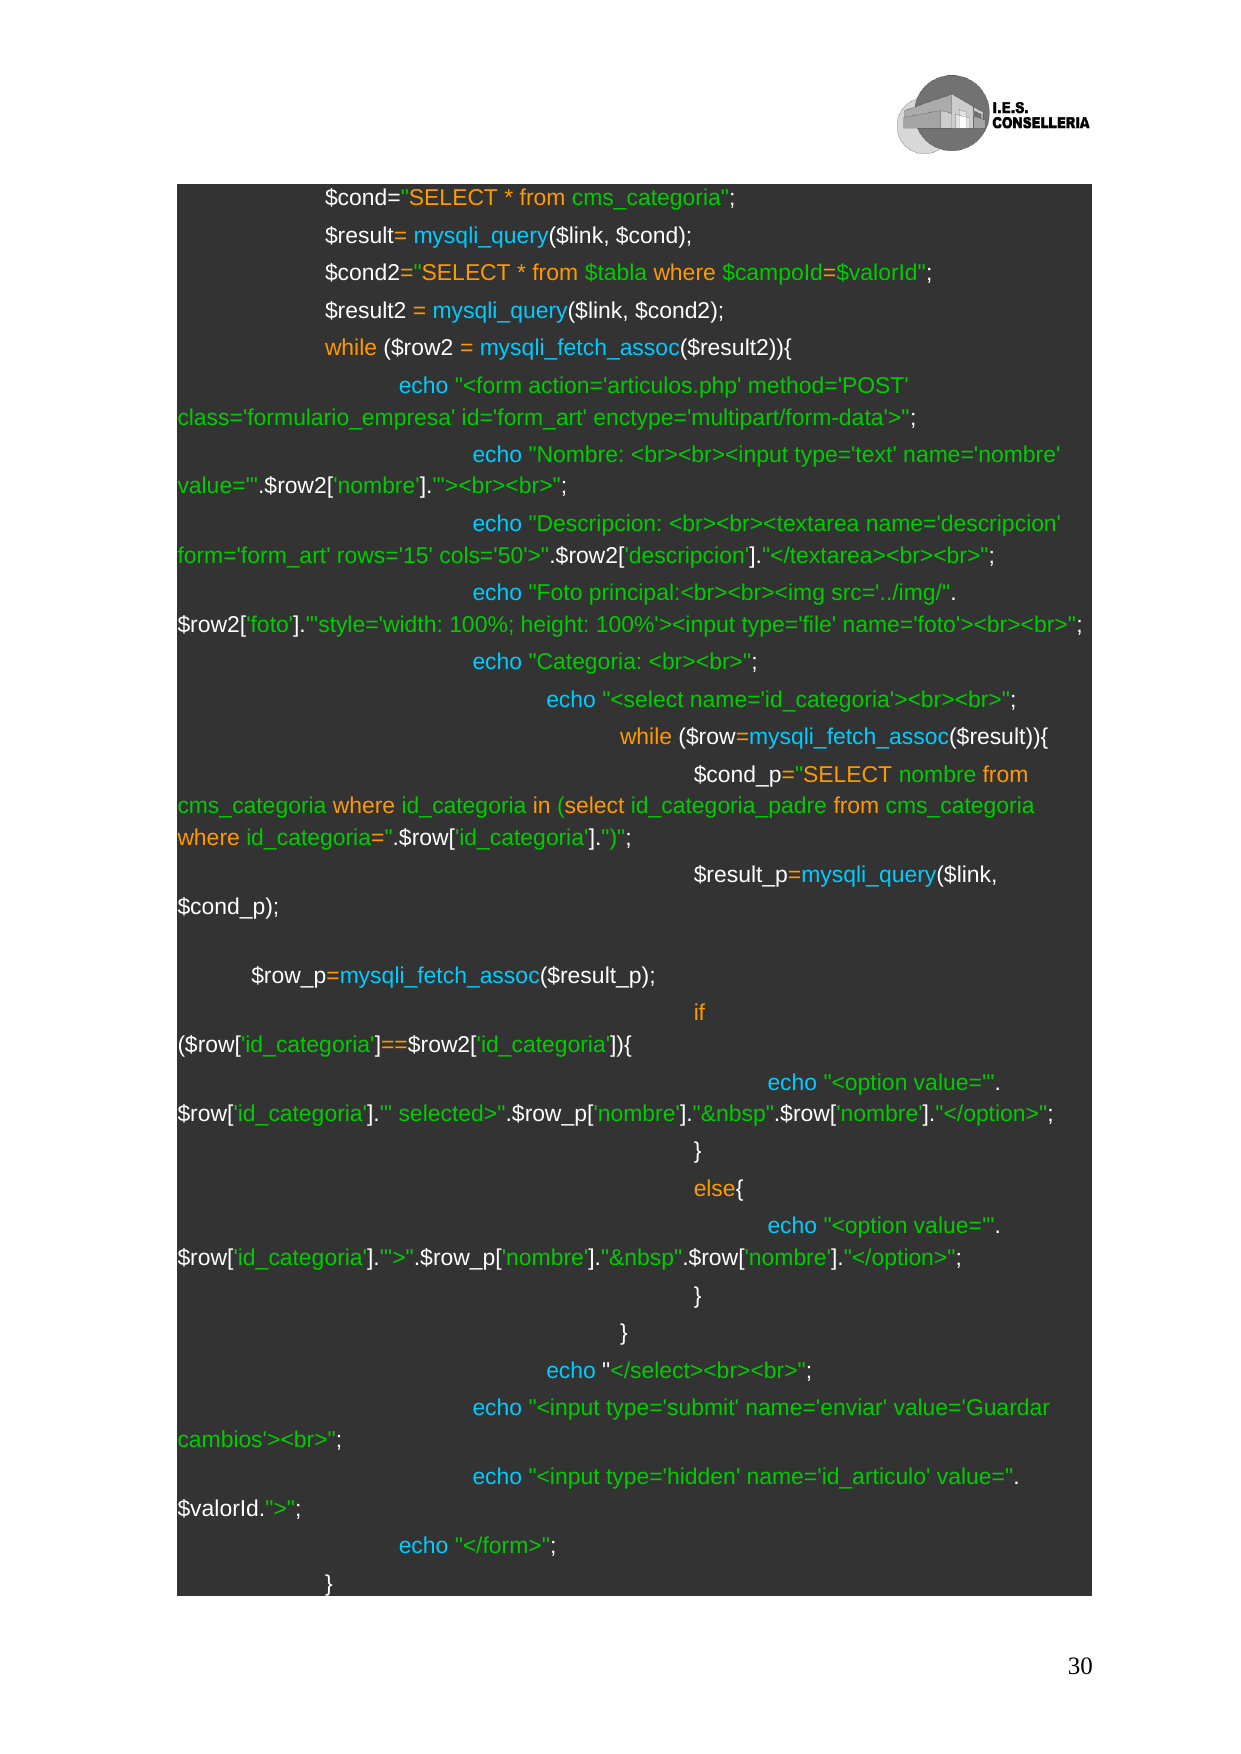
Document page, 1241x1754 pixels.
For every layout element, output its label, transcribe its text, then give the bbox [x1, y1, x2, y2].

text $cond2="SELECT * from $tabla where $campoId=$valorId"; [177, 259, 1092, 286]
text else{ [177, 1175, 1092, 1201]
text echo "</form>"; [177, 1532, 1092, 1558]
text $row_p=mysqli_fetch_assoc($result_p); [177, 930, 1092, 988]
text echo "<option value='".$row['id_categoria']."'>".$row_p['nombre']."&nbsp".$row['nombre']."</option>"; [177, 1212, 1092, 1270]
text $cond_p="SELECT nombre from cms_categoria where id_categoria in (select id_categoria_padre from cms_categoria where id_categoria=".$row['id_categoria'].")"; [177, 761, 1092, 850]
text echo "Foto principal:<br><br><img src='../img/".$row2['foto']."'style='width: 100%; height: 100%'><input type='file' name='foto'><br><br>"; [177, 579, 1092, 637]
text while ($row2 = mysqli_fetch_assoc($result2)){ [177, 334, 1092, 361]
text } [177, 1570, 1092, 1596]
picture [894, 73, 1093, 155]
text echo "<input type='submit' name='enviar' value='Guardar cambios'><br>"; [177, 1394, 1092, 1452]
text echo "Nombre: <br><br><input type='text' name='nombre' value='".$row2['nombre']."'><br><br>"; [177, 441, 1092, 499]
text } [177, 1282, 1092, 1308]
text echo "<select name='id_categoria'><br><br>"; [177, 686, 1092, 712]
text echo "<option value='".$row['id_categoria']."' selected>".$row_p['nombre']."&nbsp".$row['nombre']."</option>"; [177, 1068, 1092, 1126]
text $cond="SELECT * from cms_categoria"; [177, 184, 1092, 211]
text if ($row['id_categoria']==$row2['id_categoria']){ [177, 999, 1092, 1057]
text } [177, 1137, 1092, 1164]
text $result2 = mysqli_query($link, $cond2); [177, 297, 1092, 323]
text $result= mysqli_query($link, $cond); [177, 222, 1092, 248]
text echo "Descripcion: <br><br><textarea name='descripcion' form='form_art' rows='15' cols='50'>".$row2['descripcion']."</textarea><br><br>"; [177, 510, 1092, 568]
text while ($row=mysqli_fetch_assoc($result)){ [177, 723, 1092, 749]
text } [177, 1319, 1092, 1345]
text echo "<form action='articulos.php' method='POST' class='formulario_empresa' id='form_art' enctype='multipart/form-data'>"; [177, 372, 1092, 430]
text $result_p=mysqli_query($link, $cond_p); [177, 861, 1092, 919]
text echo "<input type='hidden' name='id_articulo' value=".$valorId.">"; [177, 1463, 1092, 1521]
text echo "</select><br><br>"; [177, 1357, 1092, 1383]
text echo "Categoria: <br><br>"; [177, 648, 1092, 674]
